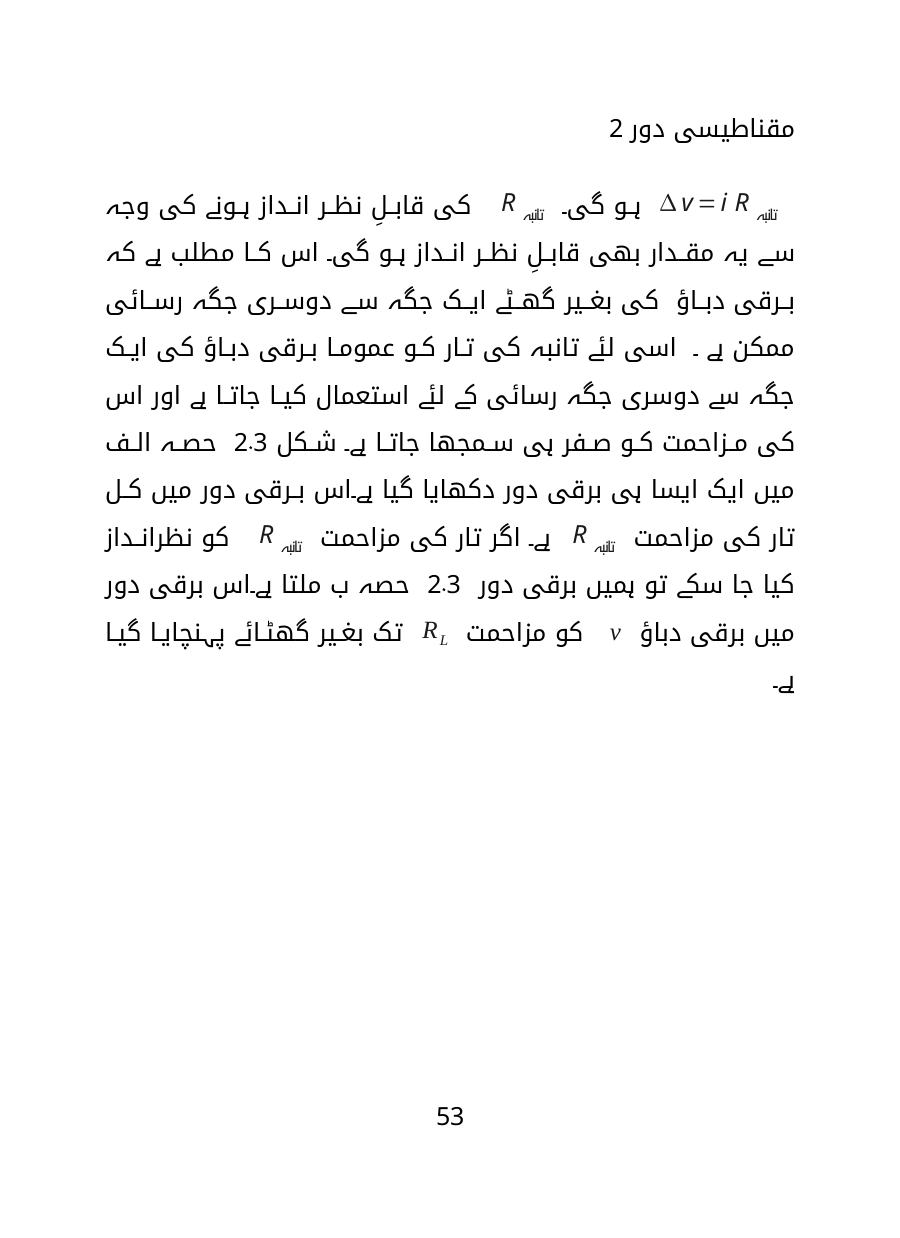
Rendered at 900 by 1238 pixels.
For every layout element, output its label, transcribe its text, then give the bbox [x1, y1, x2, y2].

text برقی دور میں برقی دباؤ کی وجہ سے برقی رو پیدا ہوتا ہے۔ تانبہ کی موصلیت ہے جہاں موصلیت کی اکائی ہے۔لہٰذا تانبہ کی بنی تار کی مزاحمت قابلِ نظرانداز ہوتی ہے۔اگر ایسی تار میں برقی روکا بہاو ہو، تو اس تار کی مزاحمت میں، اوہم کے قانون کے تحت، برقی دباؤ گھٹے گا اور اس گھٹنے کی مقدارہو گی۔ کی قابلِ نظر انداز ہونے کی وجہ سے یہ مقدار بھی قابلِ نظر انداز ہو گی۔ اس کا مطلب ہے کہ برقی دباؤ کی بغیر گھٹے ایک جگہ سے دوسری جگہ رسائی ممکن ہے ۔ اسی لئے تانبہ کی تار کو عموما برقی دباؤ کی ایک جگہ سے دوسری جگہ رسائی کے لئے استعمال کیا جاتا ہے اور اس کی مزاحمت کو صفر ہی سمجھا جاتا ہے۔ شکل 2.3 حصہ الف میں ایک ایسا ہی برقی دور دکھایا گیا ہے۔اس برقی دور میں کل تار کی مزاحمتہے۔ اگر تار کی مزاحمت کو نظرانداز کیا جا سکے تو ہمیں برقی دور 2.3 حصہ ب ملتا ہے۔اس برقی دور میں برقی دباؤ کو مزاحمتتک بغیر گھٹائے پہنچایا گیا ہے۔ [105, 182, 795, 704]
